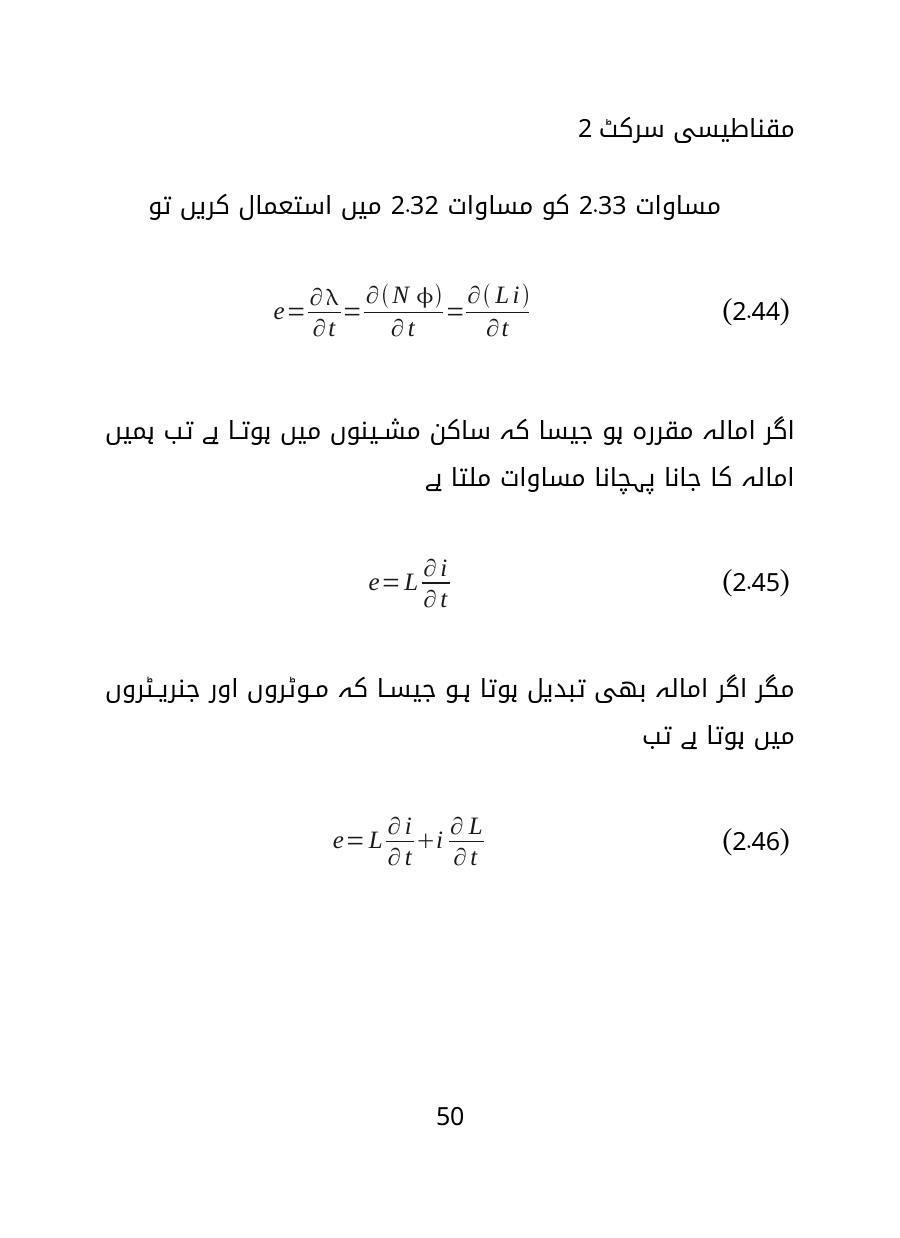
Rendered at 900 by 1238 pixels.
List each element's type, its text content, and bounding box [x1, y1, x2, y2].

text اگر امالہ مقررہ ہو جیسا کہ ساکن مشینوں میں ہوتا ہے تب ہمیں امالہ کا جانا پہچانا مساوات ملتا ہے [105, 407, 795, 502]
table_header (2.46) [705, 807, 795, 889]
table_header [105, 548, 706, 631]
text مگر اگر امالہ بھی تبدیل ہوتا ہو جیسا کہ موٹروں اور جنریٹروں میں ہوتا ہے تب [105, 665, 795, 760]
table_header (2.44) [691, 276, 795, 360]
table_header [105, 807, 704, 889]
text مساوات 2.33 کو مساوات 2.32 میں استعمال کریں تو [105, 182, 795, 230]
table_header (2.45) [706, 548, 795, 631]
table_header [105, 276, 691, 360]
